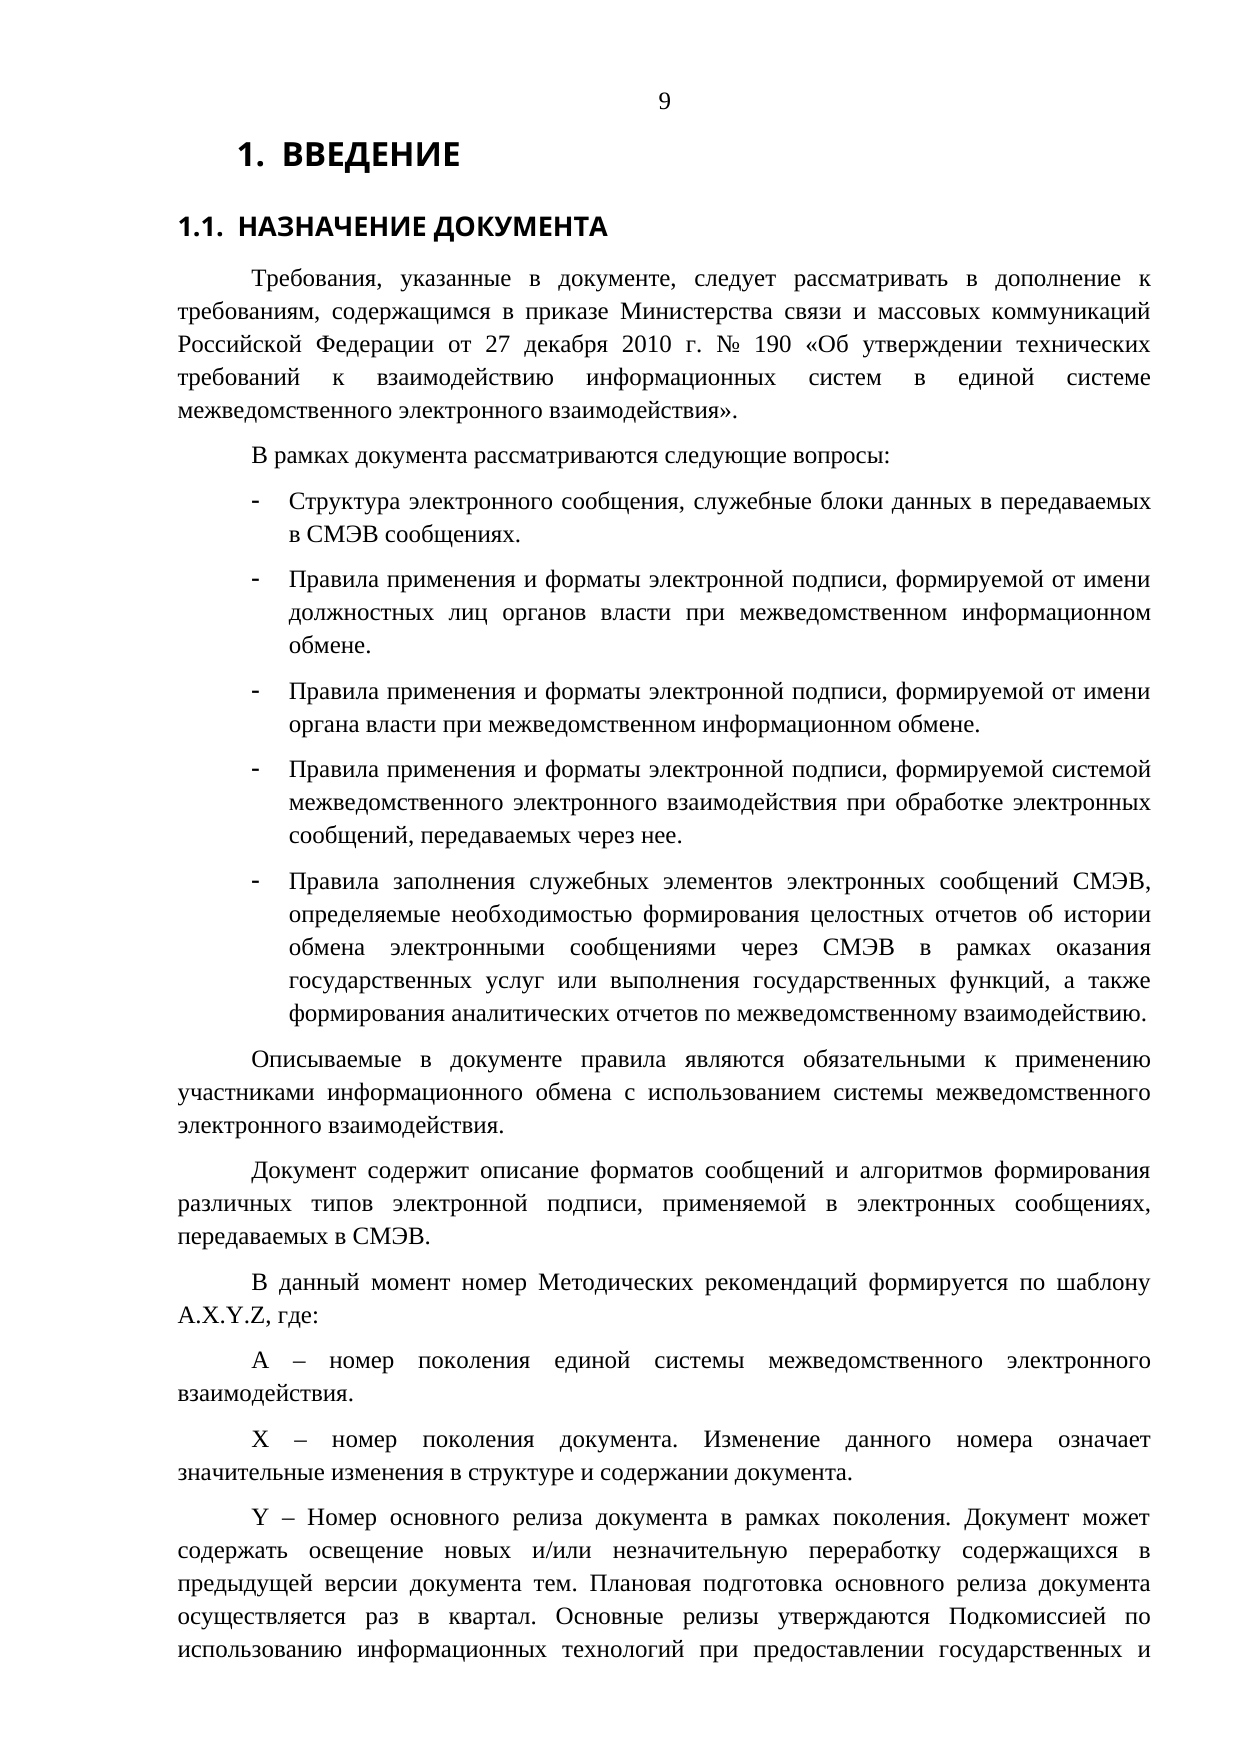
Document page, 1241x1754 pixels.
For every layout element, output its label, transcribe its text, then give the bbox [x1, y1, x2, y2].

list Правила применения и форматы электронной подписи, формируемой от имени должностных лиц органов власти при межведомственном информационном обмене. [251, 564, 1152, 659]
list Правила применения и форматы электронной подписи, формируемой системой межведомственного электронного взаимодействия при обработке электронных сообщений, передаваемых через нее. [251, 754, 1152, 849]
text Y – Номер основного релиза документа в рамках поколения. Документ может содержать освещение новых и/или незначительную переработку содержащихся в предыдущей версии документа тем. Плановая подготовка основного релиза документа осуществляется раз в квартал. Основные релизы утверждаются Подкомиссией по использованию информационных технологий при предоставлении государственных и [177, 1502, 1152, 1663]
text Требования, указанные в документе, следует рассматривать в дополнение к требованиям, содержащимся в приказе Министерства связи и массовых коммуникаций Российской Федерации от 27 декабря 2010 г. № 190 «Об утверждении технических требований к взаимодействию информационных систем в единой системе межведомственного электронного взаимодействия». [177, 263, 1152, 423]
text В рамках документа рассматриваются следующие вопросы: [177, 440, 1152, 469]
list Правила заполнения служебных элементов электронных сообщений СМЭВ, определяемые необходимостью формирования целостных отчетов об истории обмена электронными сообщениями через СМЭВ в рамках оказания государственных услуг или выполнения государственных функций, а также формирования аналитических отчетов по межведомственному взаимодействию. [251, 866, 1152, 1027]
text X – номер поколения документа. Изменение данного номера означает значительные изменения в структуре и содержании документа. [177, 1424, 1152, 1486]
text В данный момент номер Методических рекомендаций формируется по шаблону A.X.Y.Z, где: [177, 1267, 1152, 1328]
text A – номер поколения единой системы межведомственного электронного взаимодействия. [177, 1345, 1152, 1407]
text Документ содержит описание форматов сообщений и алгоритмов формирования различных типов электронной подписи, применяемой в электронных сообщениях, передаваемых в СМЭВ. [177, 1155, 1152, 1250]
list Правила применения и форматы электронной подписи, формируемой от имени органа власти при межведомственном информационном обмене. [251, 676, 1152, 738]
text Описываемые в документе правила являются обязательными к применению участниками информационного обмена с использованием системы межведомственного электронного взаимодействия. [177, 1044, 1152, 1138]
list Структура электронного сообщения, служебные блоки данных в передаваемых в СМЭВ сообщениях. [251, 486, 1152, 548]
subtitle Введение [236, 131, 1152, 176]
subtitle Назначение документа [177, 208, 1152, 245]
